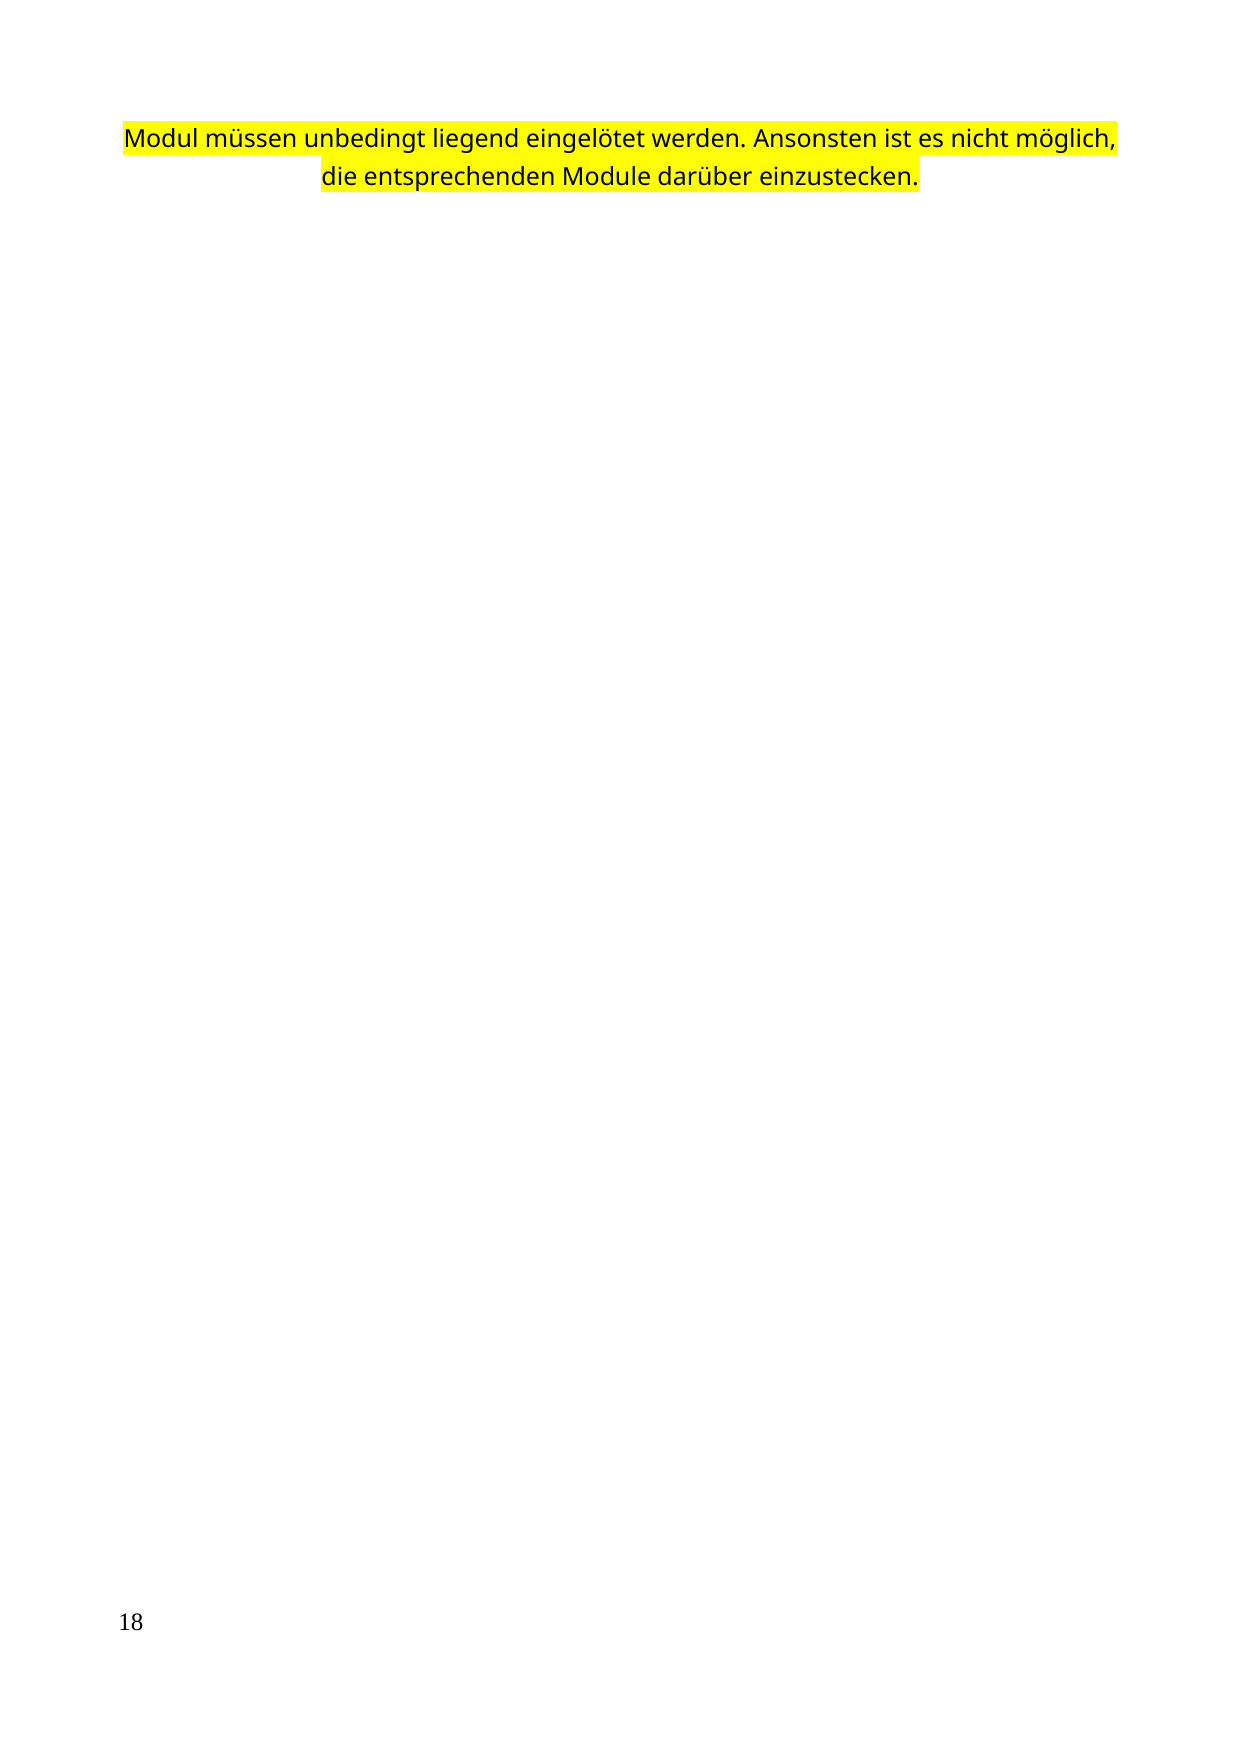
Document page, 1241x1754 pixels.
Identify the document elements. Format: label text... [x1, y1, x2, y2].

text Modul müssen unbedingt liegend eingelötet werden. Ansonsten ist es nicht möglich, die entsprechenden Module darüber einzustecken. [118, 118, 1122, 192]
